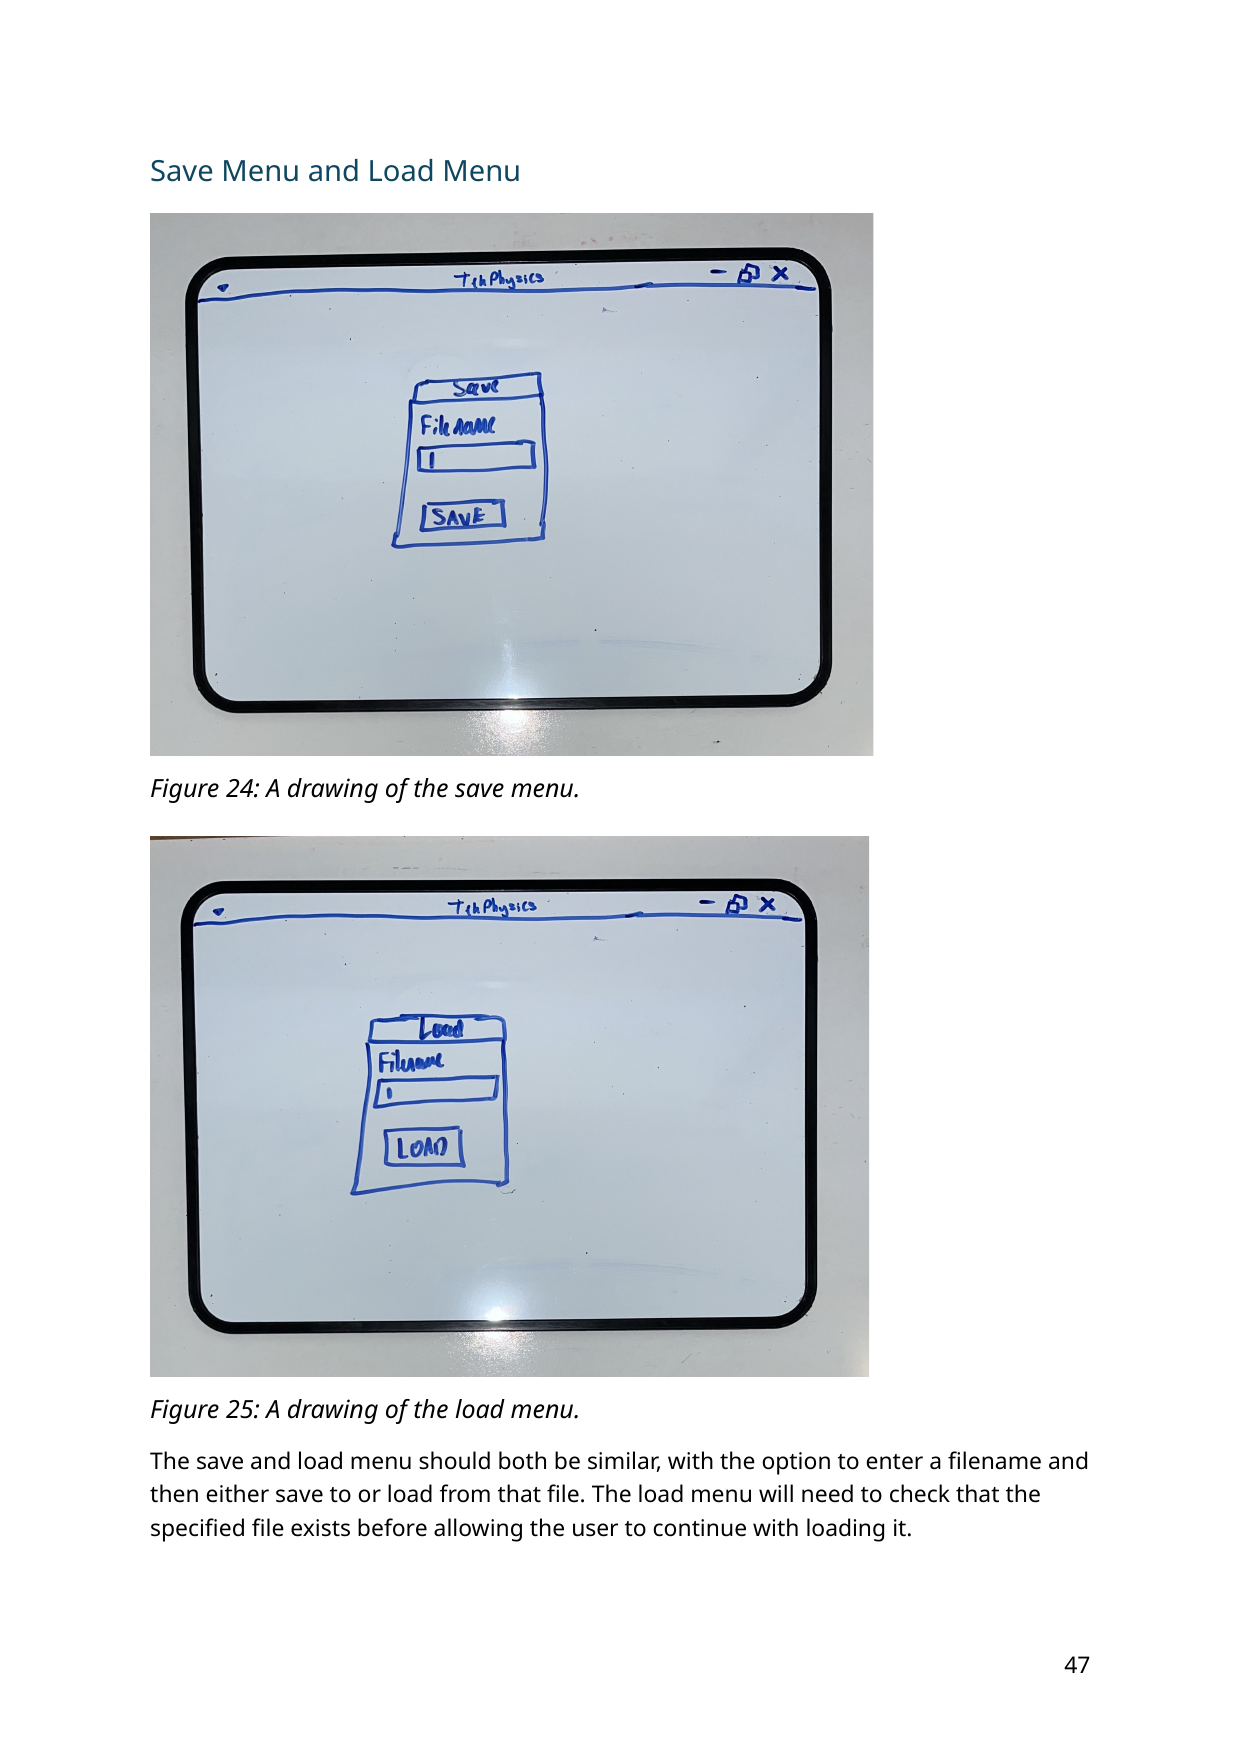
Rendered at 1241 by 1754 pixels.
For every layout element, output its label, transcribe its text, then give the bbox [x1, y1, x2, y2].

text The save and load menu should both be similar, with the option to enter a filename and then either save to or load from that file. The load menu will need to check that the specified file exists before allowing the user to continue with loading it. [150, 1445, 1090, 1543]
subtitle Save Menu and Load Menu [150, 150, 1090, 190]
picture [150, 836, 870, 1377]
picture [150, 213, 874, 756]
text Figure 25: A drawing of the load menu. [150, 1377, 869, 1426]
text Figure 24: A drawing of the save menu. [150, 756, 873, 805]
